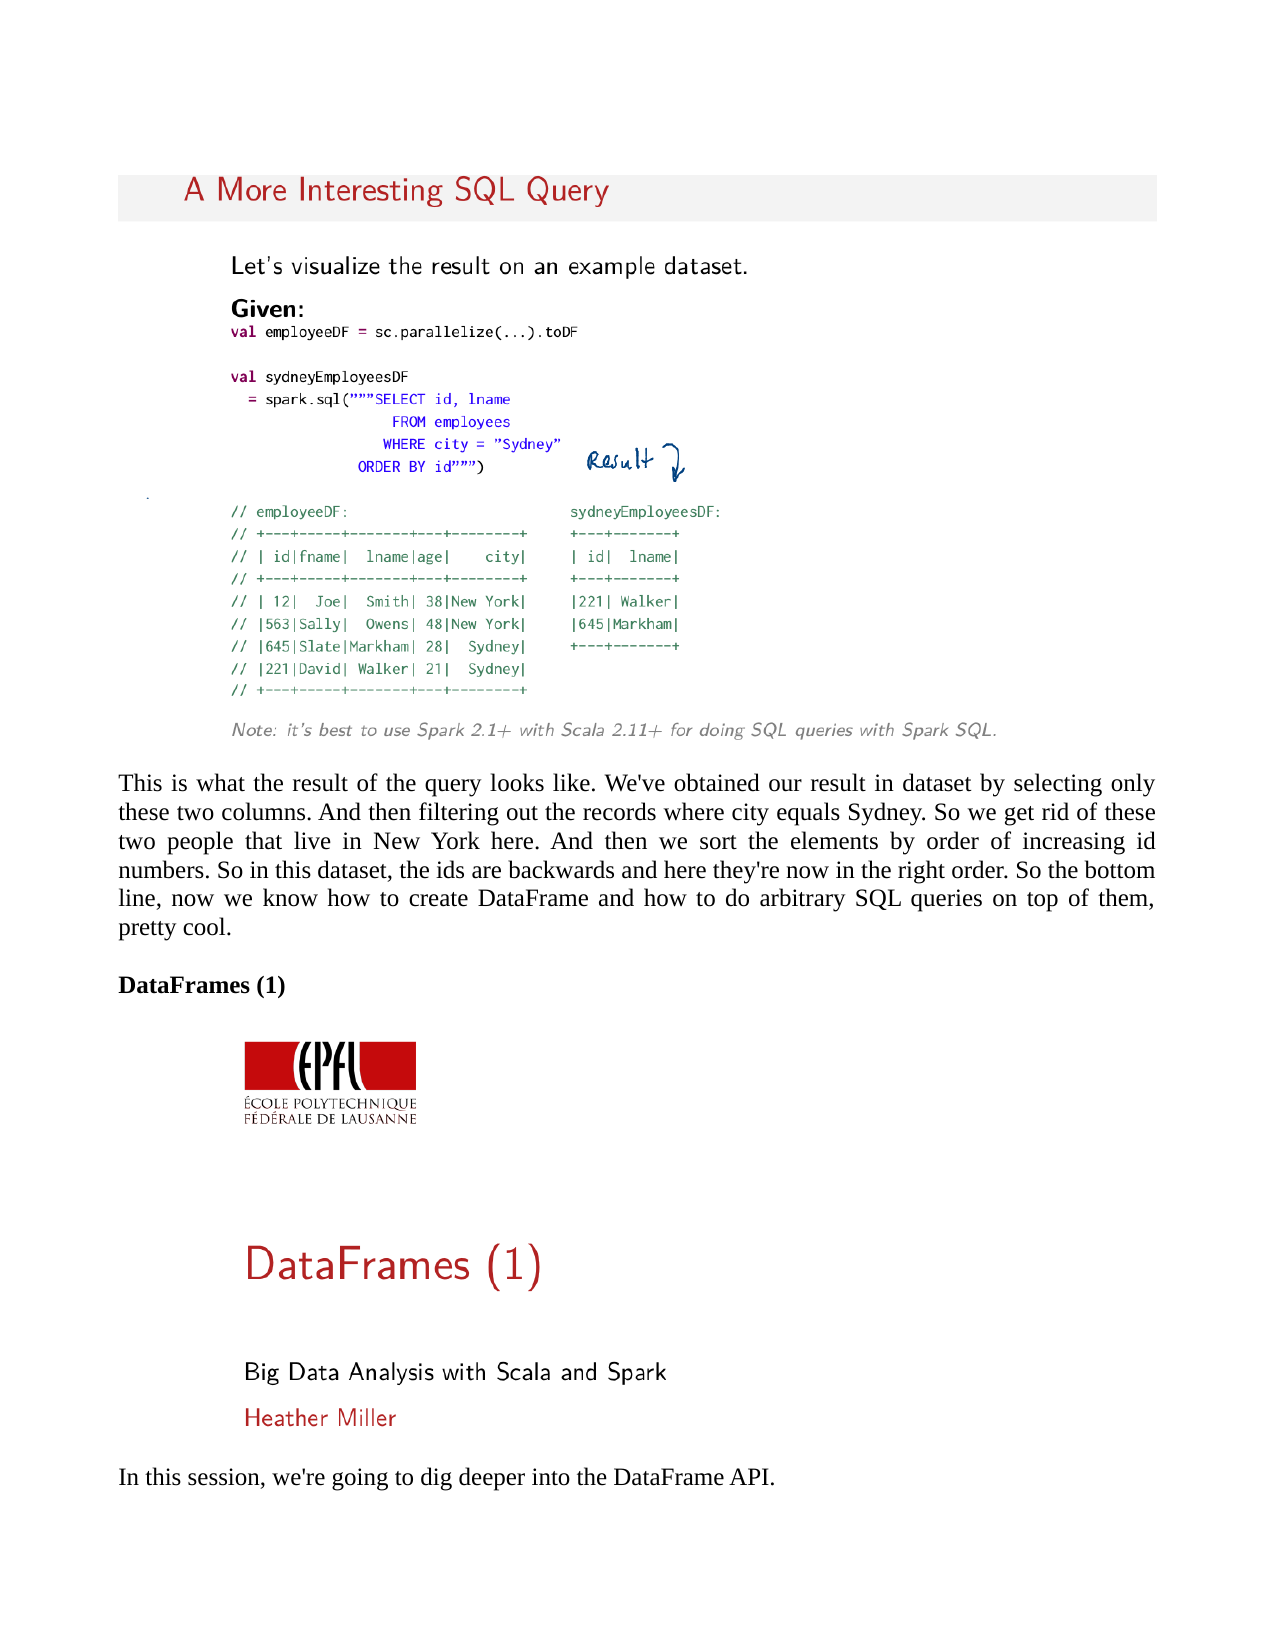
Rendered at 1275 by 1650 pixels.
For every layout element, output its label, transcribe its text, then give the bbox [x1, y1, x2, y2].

picture [118, 1027, 1157, 1434]
text In this session, we're going to dig deeper into the DataFrame API. [118, 1462, 1157, 1491]
text DataFrames (1) [118, 970, 1157, 998]
picture [118, 175, 1157, 740]
text This is what the result of the query looks like. We've obtained our result in dataset by selecting only these two columns. And then filtering out the records where city equals Sydney. So we get rid of these two people that live in New York here. And then we sort the elements by order of increasing id numbers. So in this dataset, the ids are backwards and here they're now in the right order. So the bottom line, now we know how to create DataFrame and how to do arbitrary SQL queries on top of them, pretty cool. [118, 768, 1157, 941]
